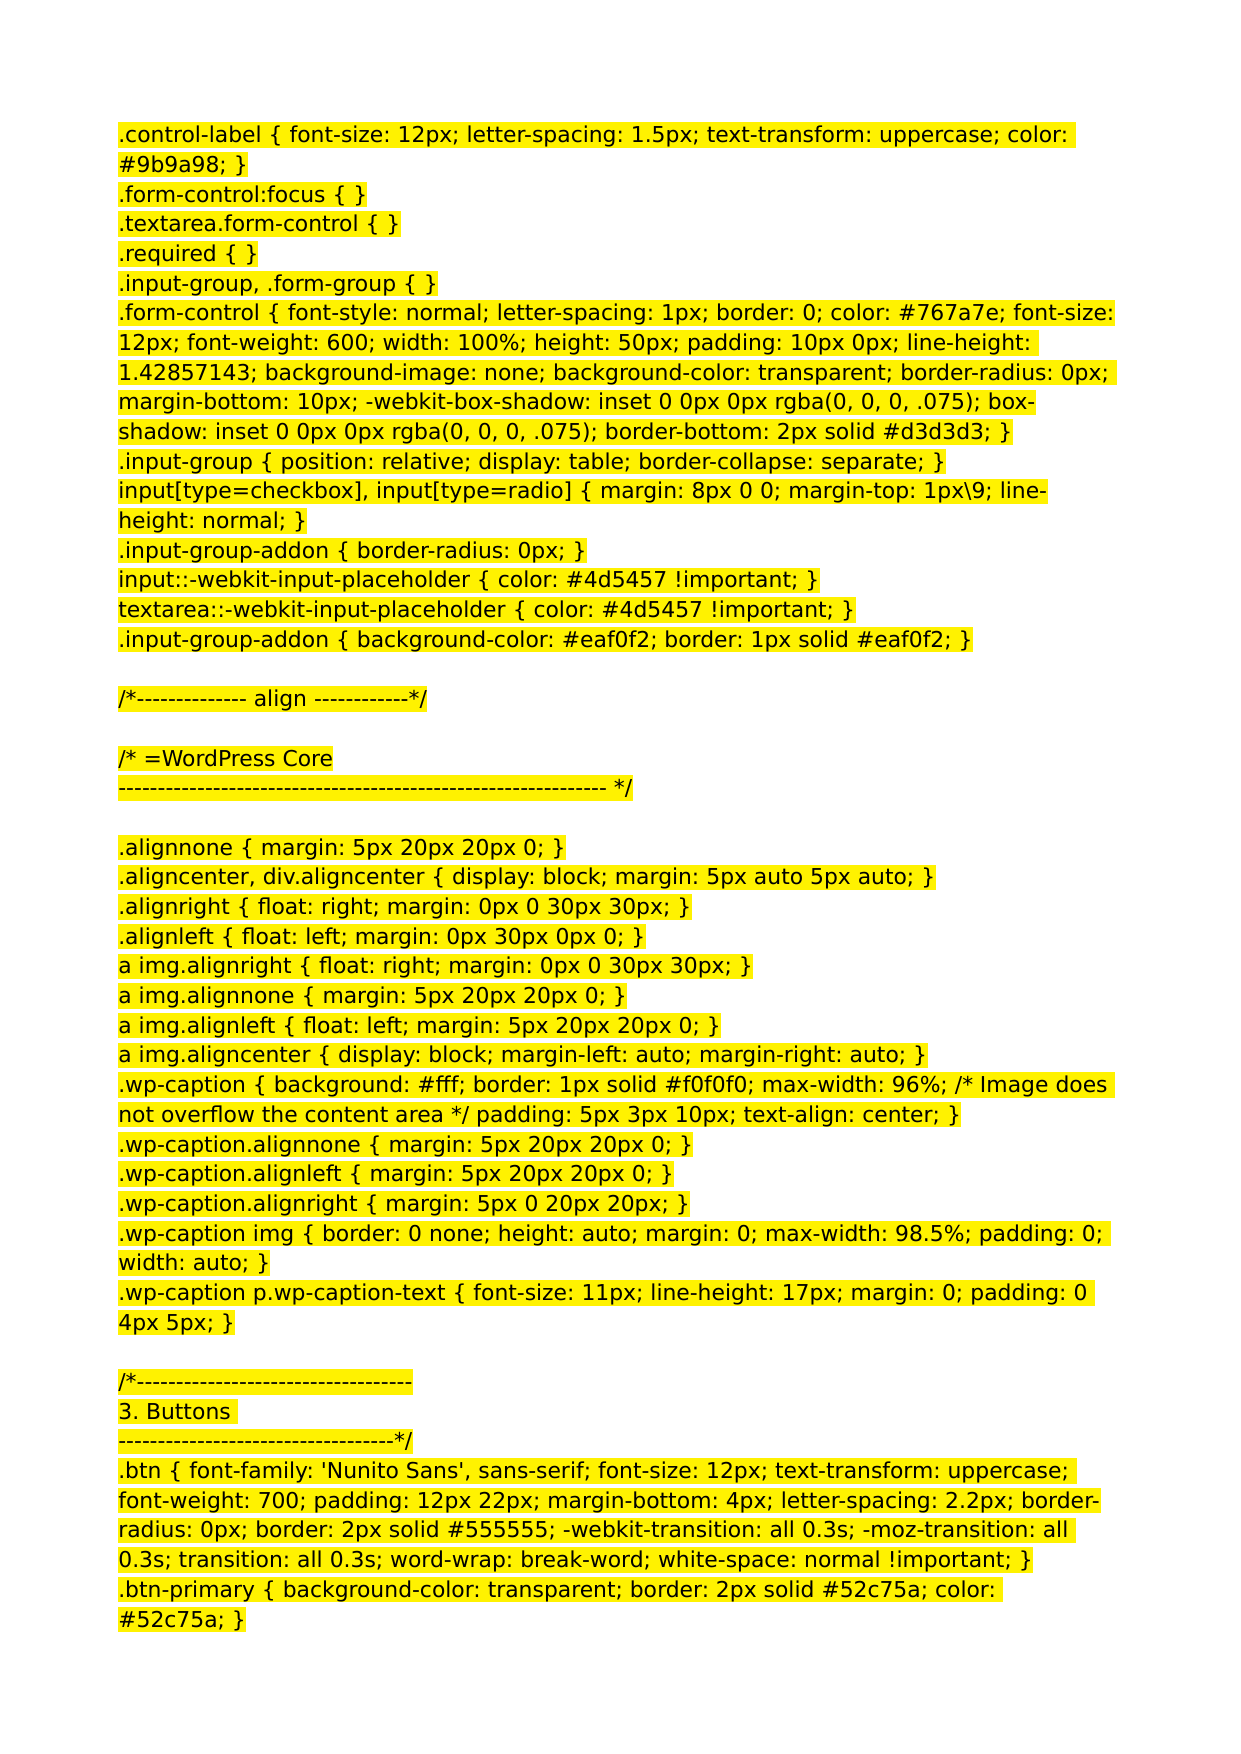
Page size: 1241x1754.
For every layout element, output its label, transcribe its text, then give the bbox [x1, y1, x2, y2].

text .input-group-addon { background-color: #eaf0f2; border: 1px solid #eaf0f2; } [118, 623, 1122, 652]
text .btn { font-family: 'Nunito Sans', sans-serif; font-size: 12px; text-transform: uppercase; font-weight: 700; padding: 12px 22px; margin-bottom: 4px; letter-spacing: 2.2px; border-radius: 0px; border: 2px solid #555555; -webkit-transition: all 0.3s; -moz-transition: all 0.3s; transition: all 0.3s; word-wrap: break-word; white-space: normal !important; } [118, 1454, 1122, 1573]
text .input-group-addon { border-radius: 0px; } [118, 534, 1122, 563]
text /* =WordPress Core [118, 742, 1122, 771]
text .wp-caption p.wp-caption-text { font-size: 11px; line-height: 17px; margin: 0; padding: 0 4px 5px; } [118, 1276, 1122, 1335]
text /*----------------------------------- [118, 1365, 1122, 1395]
text .alignnone { margin: 5px 20px 20px 0; } [118, 831, 1122, 860]
text 3. Buttons [118, 1395, 1122, 1424]
text -----------------------------------*/ [118, 1424, 1122, 1454]
text .aligncenter, div.aligncenter { display: block; margin: 5px auto 5px auto; } [118, 860, 1122, 890]
text a img.alignleft { float: left; margin: 5px 20px 20px 0; } [118, 1009, 1122, 1038]
text .input-group { position: relative; display: table; border-collapse: separate; } [118, 445, 1122, 474]
text .form-control:focus { } [118, 177, 1122, 207]
text .wp-caption.alignleft { margin: 5px 20px 20px 0; } [118, 1157, 1122, 1187]
text a img.alignright { float: right; margin: 0px 0 30px 30px; } [118, 949, 1122, 979]
text .wp-caption img { border: 0 none; height: auto; margin: 0; max-width: 98.5%; padding: 0; width: auto; } [118, 1217, 1122, 1276]
text .textarea.form-control { } [118, 207, 1122, 237]
text input::-webkit-input-placeholder { color: #4d5457 !important; } [118, 563, 1122, 593]
text .alignright { float: right; margin: 0px 0 30px 30px; } [118, 890, 1122, 920]
text .form-control { font-style: normal; letter-spacing: 1px; border: 0; color: #767a7e; font-size: 12px; font-weight: 600; width: 100%; height: 50px; padding: 10px 0px; line-height: 1.42857143; background-image: none; background-color: transparent; border-radius: 0px; margin-bottom: 10px; -webkit-box-shadow: inset 0 0px 0px rgba(0, 0, 0, .075); box-shadow: inset 0 0px 0px rgba(0, 0, 0, .075); border-bottom: 2px solid #d3d3d3; } [118, 296, 1122, 445]
text .input-group, .form-group { } [118, 267, 1122, 296]
text .wp-caption.alignnone { margin: 5px 20px 20px 0; } [118, 1127, 1122, 1157]
text input[type=checkbox], input[type=radio] { margin: 8px 0 0; margin-top: 1px\9; line-height: normal; } [118, 474, 1122, 534]
text .wp-caption.alignright { margin: 5px 0 20px 20px; } [118, 1187, 1122, 1217]
text textarea::-webkit-input-placeholder { color: #4d5457 !important; } [118, 593, 1122, 623]
text a img.alignnone { margin: 5px 20px 20px 0; } [118, 979, 1122, 1009]
text .btn-primary { background-color: transparent; border: 2px solid #52c75a; color: #52c75a; } [118, 1573, 1122, 1632]
text .wp-caption { background: #fff; border: 1px solid #f0f0f0; max-width: 96%; /* Image does not overflow the content area */ padding: 5px 3px 10px; text-align: center; } [118, 1068, 1122, 1127]
text .alignleft { float: left; margin: 0px 30px 0px 0; } [118, 920, 1122, 949]
text .required { } [118, 237, 1122, 267]
text /*-------------- align ------------*/ [118, 682, 1122, 712]
text -------------------------------------------------------------- */ [118, 771, 1122, 801]
text .control-label { font-size: 12px; letter-spacing: 1.5px; text-transform: uppercase; color: #9b9a98; } [118, 118, 1122, 177]
text a img.aligncenter { display: block; margin-left: auto; margin-right: auto; } [118, 1038, 1122, 1068]
